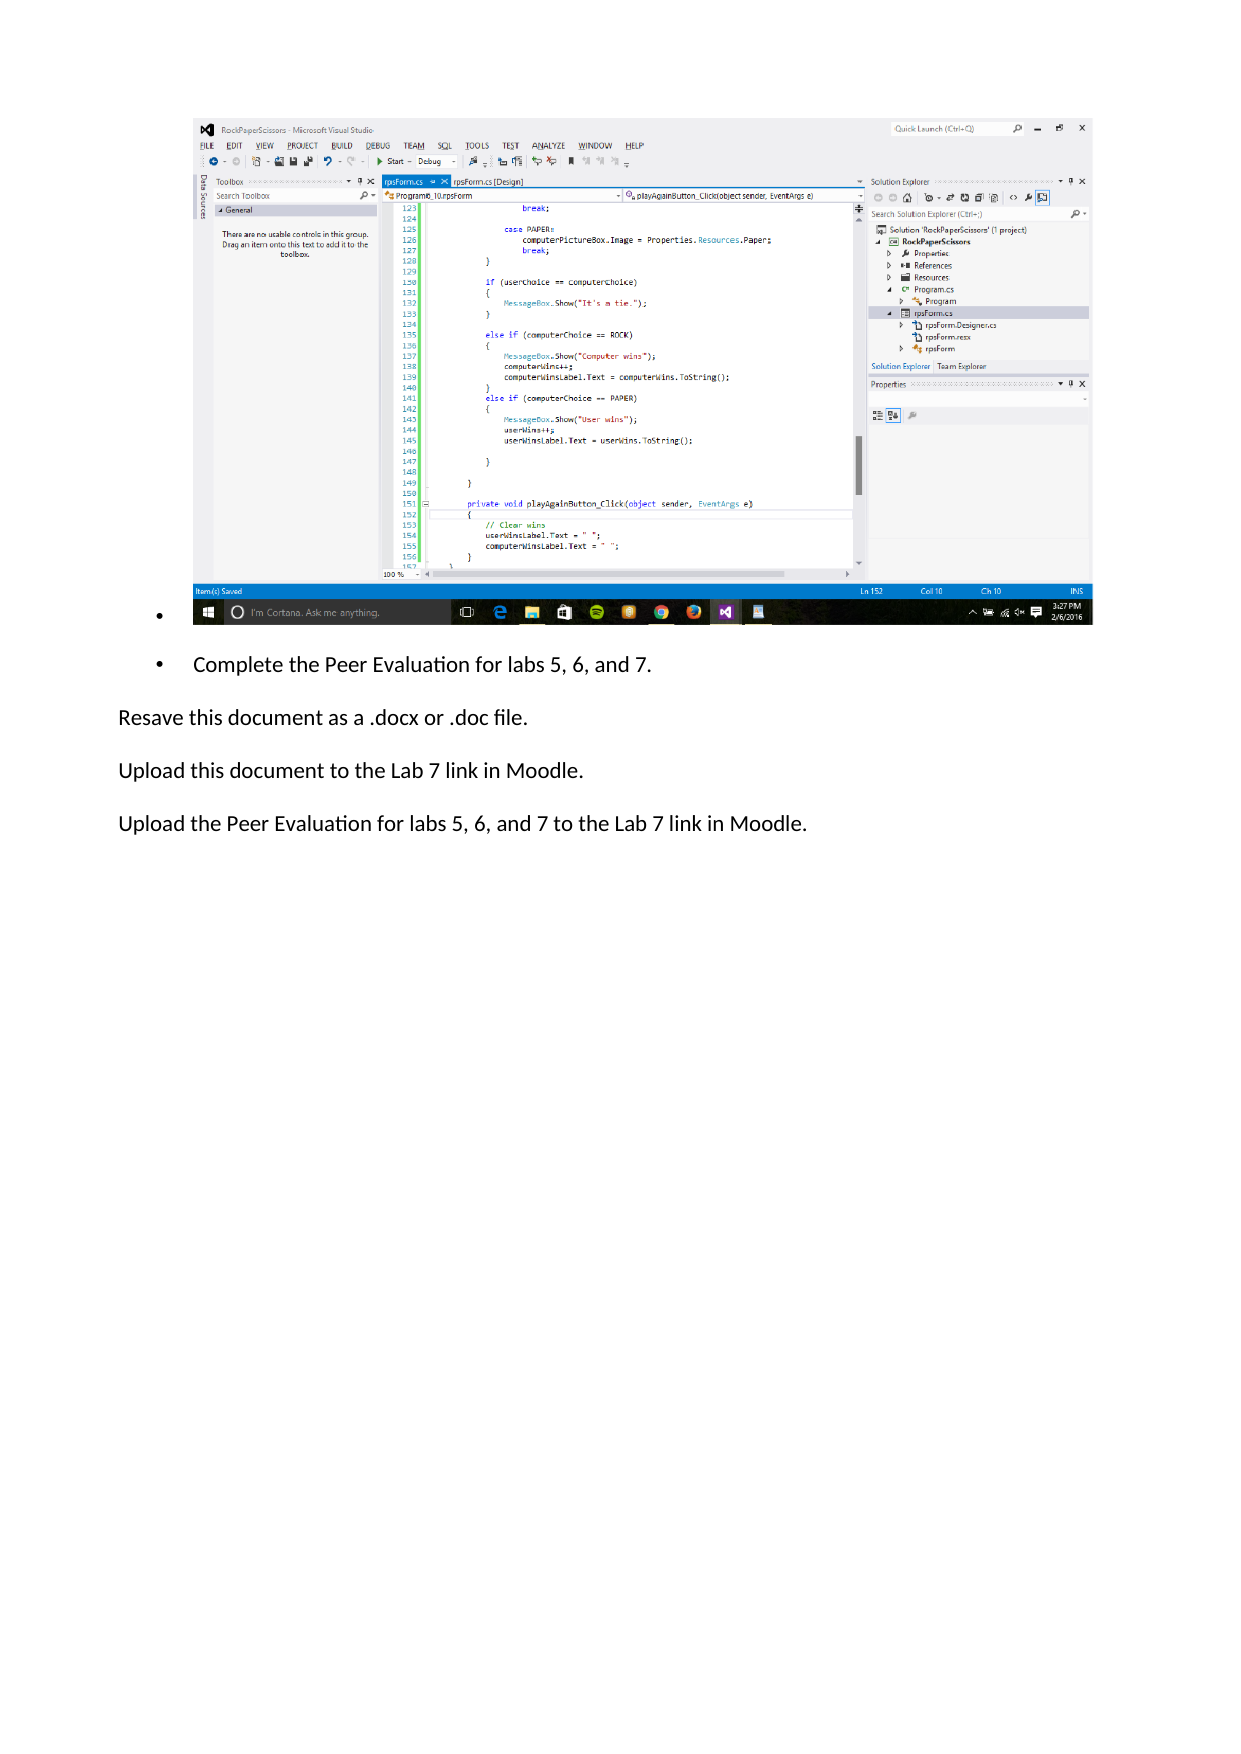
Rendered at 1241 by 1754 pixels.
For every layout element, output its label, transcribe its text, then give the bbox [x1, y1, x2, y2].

text Upload the Peer Evaluation for labs 5, 6, and 7 to the Lab 7 link in Moodle. [118, 809, 1122, 837]
list Complete the Peer Evaluation for labs 5, 6, and 7. [156, 650, 1122, 678]
text Resave this document as a .docx or .doc file. [118, 703, 1122, 731]
text Upload this document to the Lab 7 link in Moodle. [118, 756, 1122, 784]
